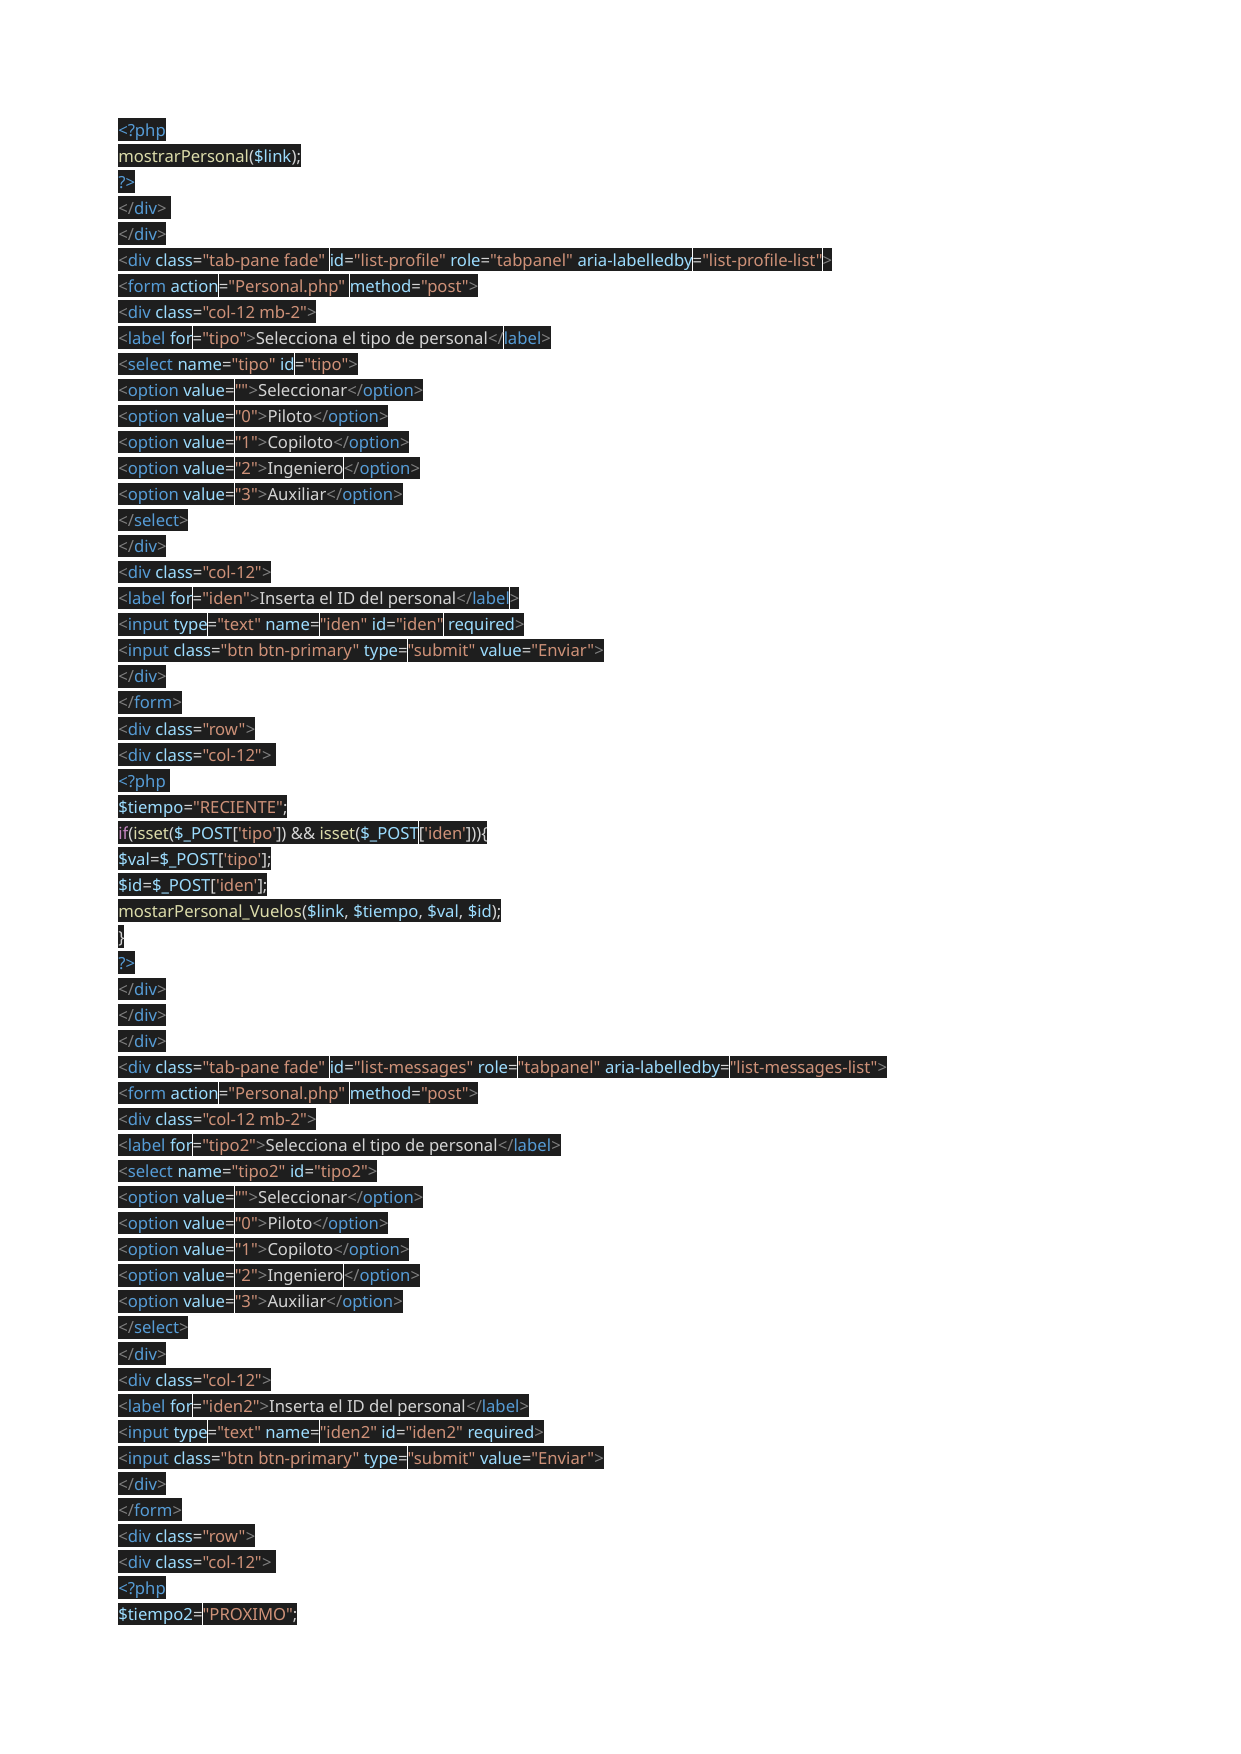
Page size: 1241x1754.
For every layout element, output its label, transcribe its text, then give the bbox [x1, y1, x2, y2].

text <select name="tipo2" id="tipo2"> [118, 1160, 1122, 1182]
text </select> [118, 509, 1122, 531]
text <label for="tipo">Selecciona el tipo de personal</label> [118, 326, 1122, 349]
text </form> [118, 691, 1122, 714]
text $id=$_POST['iden']; [118, 873, 1122, 896]
text <?php [118, 1576, 1122, 1599]
text <label for="iden">Inserta el ID del personal</label> [118, 587, 1122, 609]
text ?> [118, 170, 1122, 193]
text <option value="">Seleccionar</option> [118, 1186, 1122, 1208]
text mostarPersonal_Vuelos($link, $tiempo, $val, $id); [118, 899, 1122, 922]
text </div> [118, 1342, 1122, 1365]
text <div class="tab-pane fade" id="list-messages" role="tabpanel" aria-labelledby="list-messages-list"> [118, 1056, 1122, 1078]
text <option value="0">Piloto</option> [118, 404, 1122, 427]
text $tiempo2="PROXIMO"; [118, 1602, 1122, 1625]
text } [118, 925, 1122, 948]
text <option value="1">Copiloto</option> [118, 1238, 1122, 1261]
text <div class="col-12"> [118, 1550, 1122, 1573]
text <input type="text" name="iden2" id="iden2" required> [118, 1420, 1122, 1443]
text $tiempo="RECIENTE"; [118, 795, 1122, 818]
text </div> [118, 222, 1122, 245]
text </div> [118, 196, 1122, 219]
text if(isset($_POST['tipo']) && isset($_POST['iden'])){ [118, 821, 1122, 844]
text <input type="text" name="iden" id="iden" required> [118, 613, 1122, 636]
text <div class="row"> [118, 1524, 1122, 1547]
text <div class="row"> [118, 717, 1122, 740]
text <label for="iden2">Inserta el ID del personal</label> [118, 1394, 1122, 1417]
text <div class="col-12"> [118, 743, 1122, 766]
text </select> [118, 1316, 1122, 1339]
text <label for="tipo2">Selecciona el tipo de personal</label> [118, 1134, 1122, 1156]
text <div class="col-12"> [118, 561, 1122, 583]
text <option value="3">Auxiliar</option> [118, 483, 1122, 505]
text <?php [118, 118, 1122, 141]
text </form> [118, 1498, 1122, 1521]
text <div class="col-12 mb-2"> [118, 1108, 1122, 1130]
text <div class="col-12"> [118, 1368, 1122, 1391]
text </div> [118, 535, 1122, 557]
text <input class="btn btn-primary" type="submit" value="Enviar"> [118, 1446, 1122, 1469]
text <div class="col-12 mb-2"> [118, 300, 1122, 323]
text <option value="3">Auxiliar</option> [118, 1290, 1122, 1313]
text <option value="2">Ingeniero</option> [118, 1264, 1122, 1287]
text <option value="1">Copiloto</option> [118, 431, 1122, 453]
text <option value="">Seleccionar</option> [118, 378, 1122, 401]
text <?php [118, 769, 1122, 792]
text </div> [118, 1472, 1122, 1495]
text <form action="Personal.php" method="post"> [118, 274, 1122, 297]
text <form action="Personal.php" method="post"> [118, 1082, 1122, 1104]
text </div> [118, 1003, 1122, 1026]
text </div> [118, 977, 1122, 1000]
text </div> [118, 1029, 1122, 1052]
text <div class="tab-pane fade" id="list-profile" role="tabpanel" aria-labelledby="list-profile-list"> [118, 248, 1122, 271]
text $val=$_POST['tipo']; [118, 847, 1122, 870]
text <option value="2">Ingeniero</option> [118, 457, 1122, 479]
text mostrarPersonal($link); [118, 144, 1122, 167]
text <option value="0">Piloto</option> [118, 1212, 1122, 1234]
text <input class="btn btn-primary" type="submit" value="Enviar"> [118, 639, 1122, 662]
text </div> [118, 665, 1122, 688]
text ?> [118, 951, 1122, 974]
text <select name="tipo" id="tipo"> [118, 352, 1122, 375]
